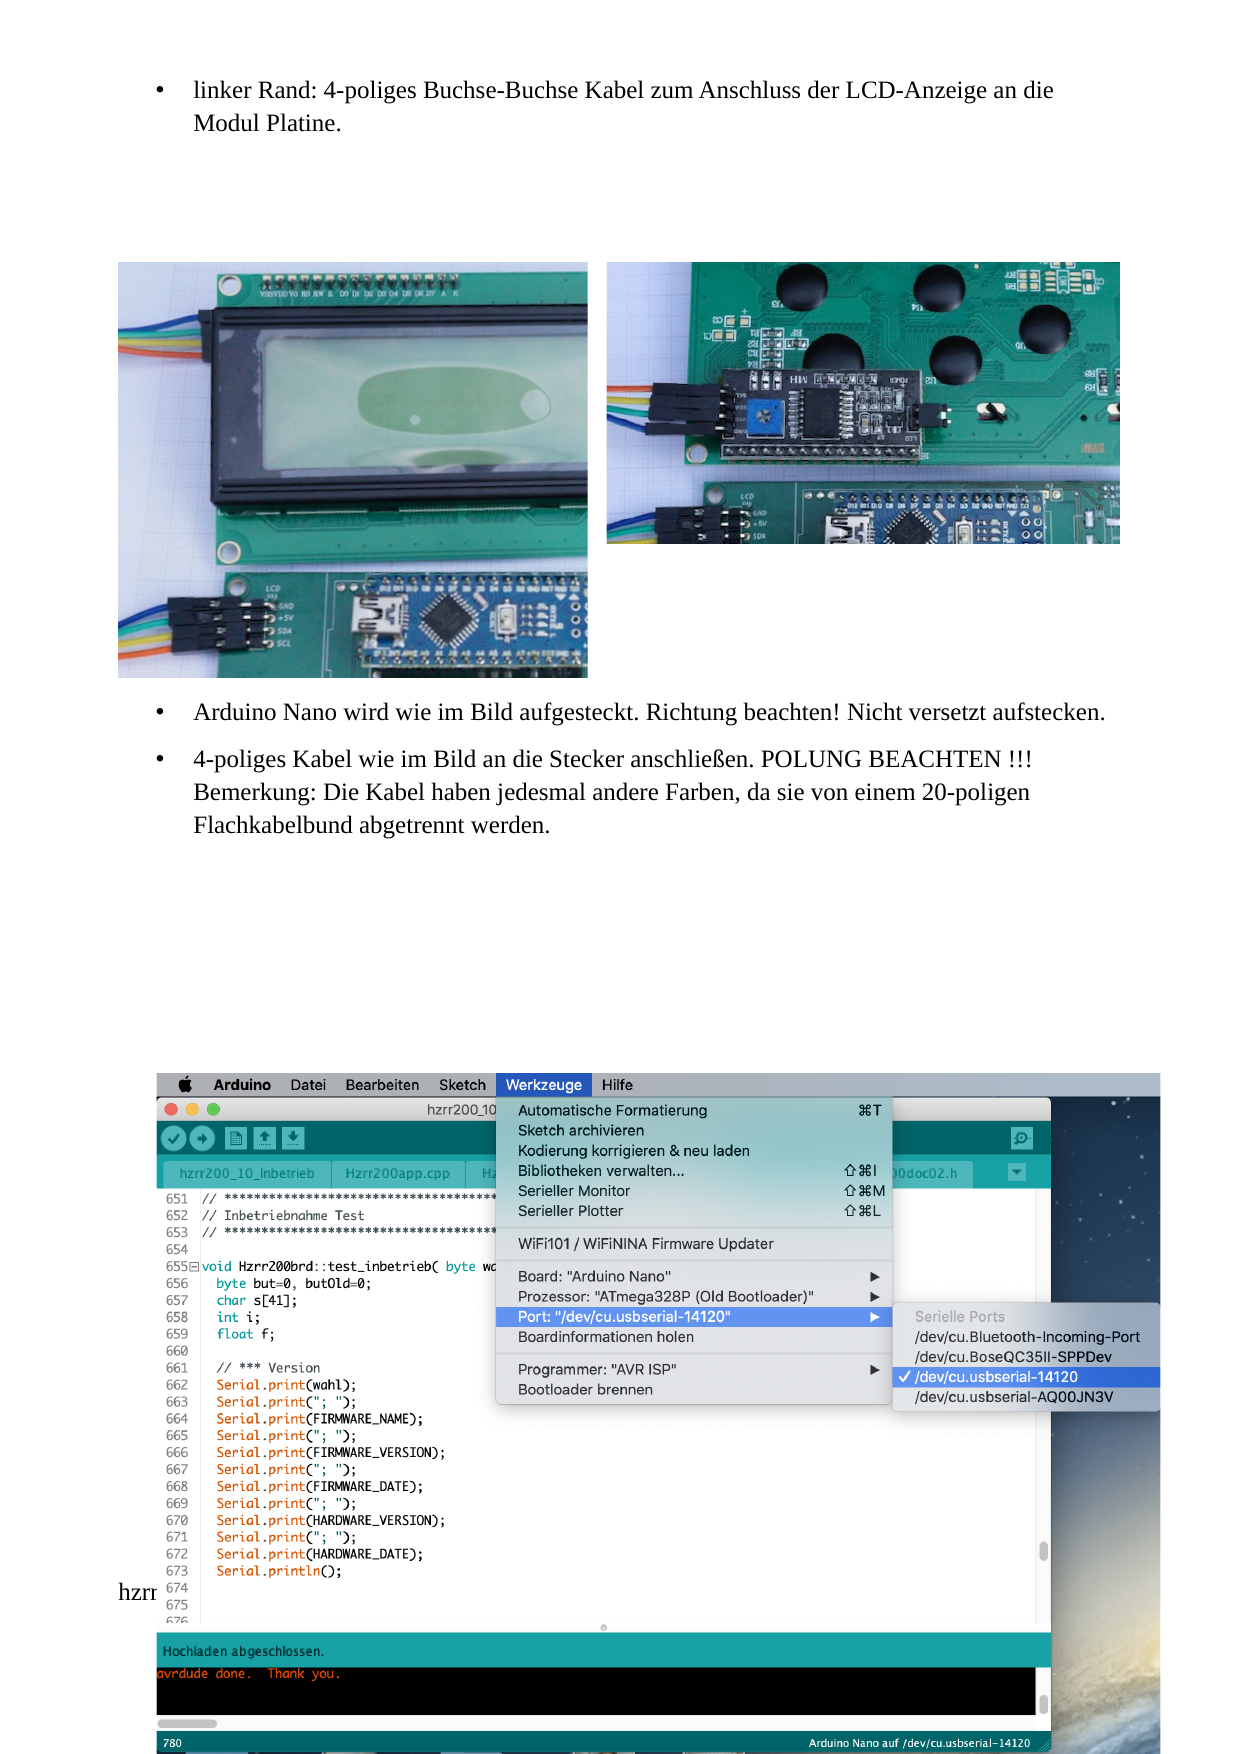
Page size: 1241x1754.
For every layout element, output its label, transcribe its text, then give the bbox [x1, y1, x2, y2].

text Bild 30: LCD von der Unterseite [607, 239, 1120, 262]
list linker Rand: 4-poliges Buchse-Buchse Kabel zum Anschluss der LCD-Anzeige an die Modul Platine. [156, 75, 1122, 137]
list 4-poliges Kabel wie im Bild an die Stecker anschließen. POLUNG BEACHTEN !!! Bemerkung: Die Kabel haben jedesmal andere Farben, da sie von einem 20-poligen Flachkabelbund abgetrennt werden. [156, 744, 1122, 839]
text Bild 29: Arduino Nano auf Modul Platine aufgesteckt; LCD über 4-poligem Kabel verbunden. [118, 239, 588, 262]
list Arduino Nano wird wie im Bild aufgesteckt. Richtung beachten! Nicht versetzt aufstecken. [156, 697, 1122, 726]
